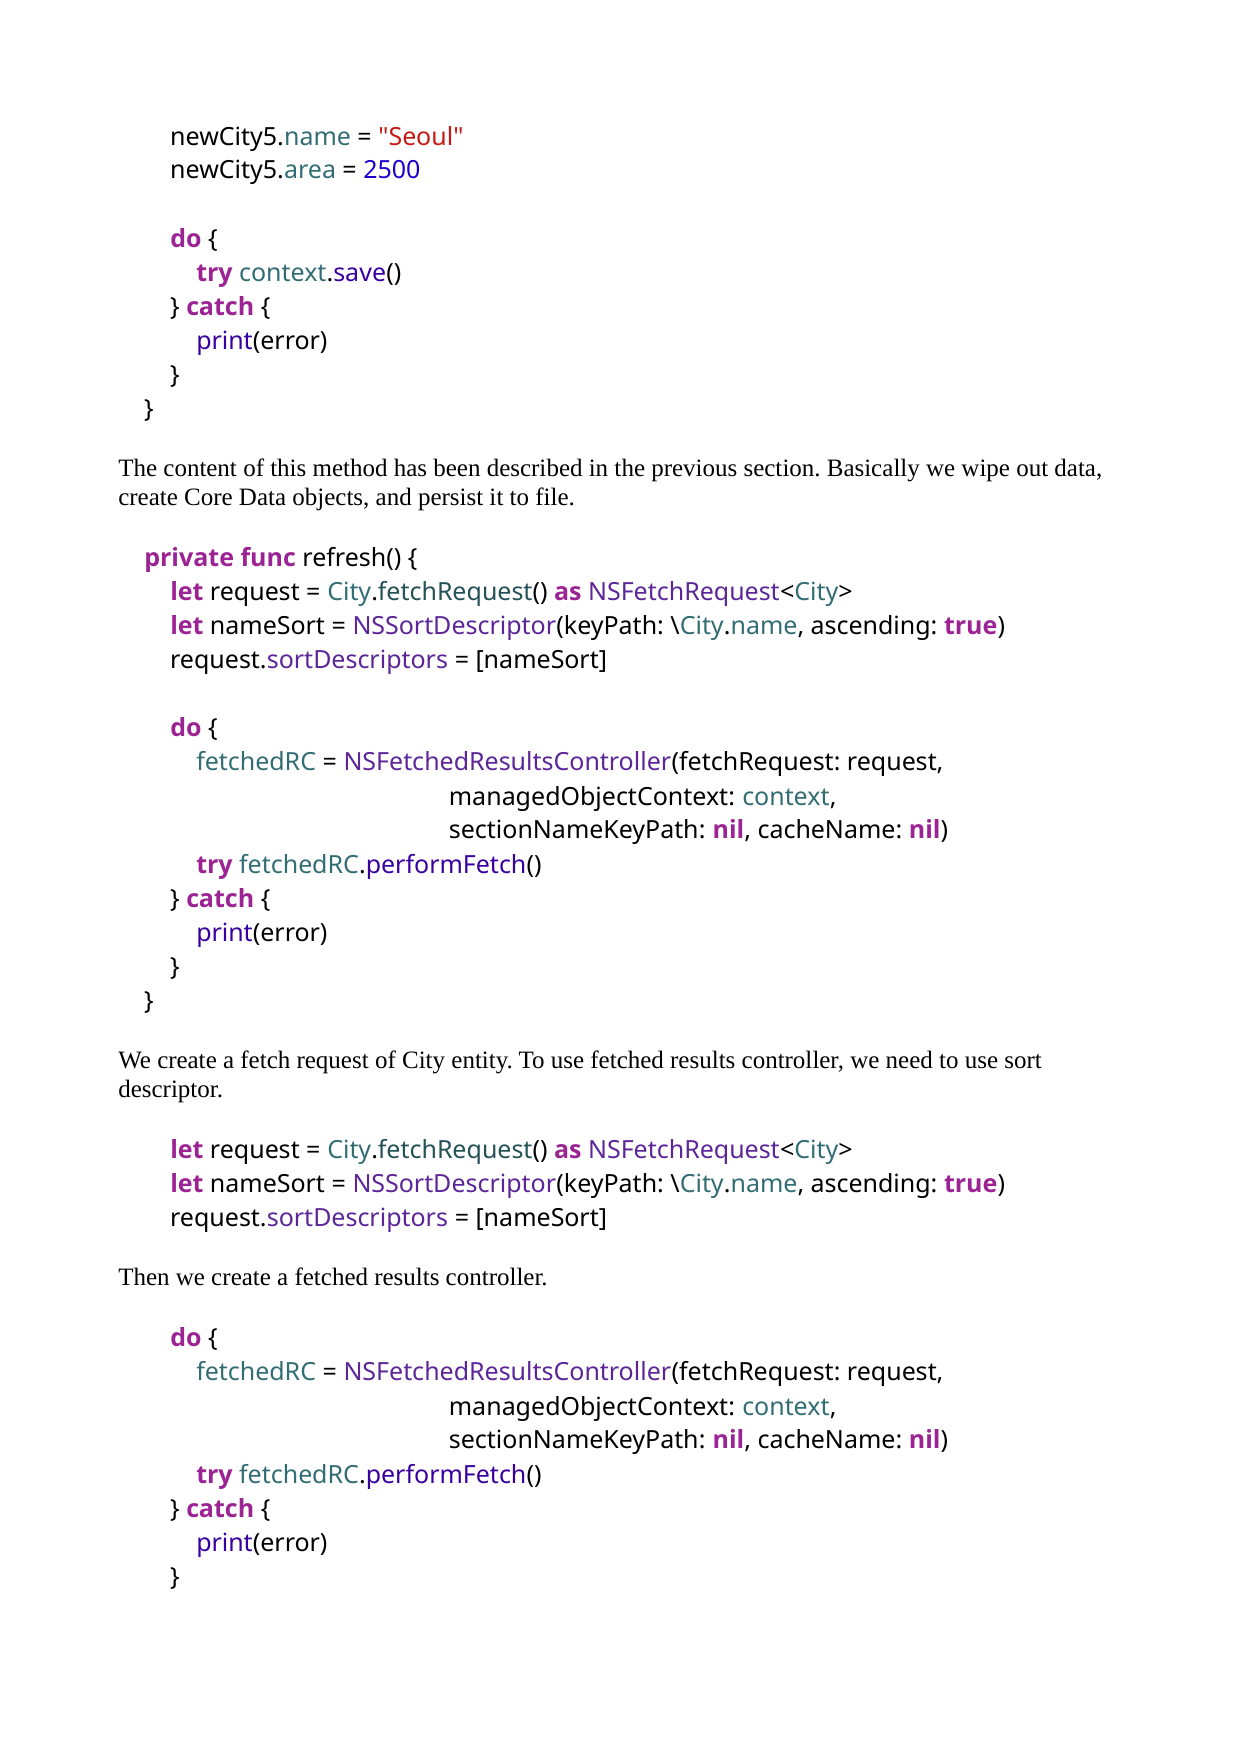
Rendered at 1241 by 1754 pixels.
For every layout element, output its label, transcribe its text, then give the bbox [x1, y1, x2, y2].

text try fetchedRC.performFetch() [118, 846, 1122, 880]
text try context.save() [118, 254, 1122, 288]
text fetchedRC = NSFetchedResultsController(fetchRequest: request, [118, 744, 1122, 778]
text print(error) [118, 1524, 1122, 1558]
text request.sortDescriptors = [nameSort] [118, 1200, 1122, 1234]
text try fetchedRC.performFetch() [118, 1456, 1122, 1490]
text let request = City.fetchRequest() as NSFetchRequest<City> [118, 1132, 1122, 1166]
text request.sortDescriptors = [nameSort] [118, 642, 1122, 676]
text We create a fetch request of City entity. To use fetched results controller, we need to use sort descriptor. [118, 1045, 1122, 1103]
text do { [118, 1320, 1122, 1354]
text The content of this method has been described in the previous section. Basically we wipe out data, create Core Data objects, and persist it to file. [118, 453, 1122, 511]
text } [118, 948, 1122, 982]
text } catch { [118, 880, 1122, 914]
text fetchedRC = NSFetchedResultsController(fetchRequest: request, [118, 1354, 1122, 1388]
text print(error) [118, 322, 1122, 357]
text let nameSort = NSSortDescriptor(keyPath: \City.name, ascending: true) [118, 1166, 1122, 1200]
text managedObjectContext: context, [118, 778, 1122, 812]
text sectionNameKeyPath: nil, cacheName: nil) [118, 812, 1122, 846]
text } [118, 982, 1122, 1017]
text } catch { [118, 288, 1122, 322]
text } catch { [118, 1490, 1122, 1524]
text } [118, 357, 1122, 391]
text Then we create a fetched results controller. [118, 1262, 1122, 1291]
text sectionNameKeyPath: nil, cacheName: nil) [118, 1422, 1122, 1456]
text let request = City.fetchRequest() as NSFetchRequest<City> [118, 574, 1122, 608]
text } [118, 1558, 1122, 1592]
text newCity5.name = "Seoul" [118, 118, 1122, 152]
text print(error) [118, 914, 1122, 948]
text } [118, 391, 1122, 425]
text managedObjectContext: context, [118, 1388, 1122, 1422]
text do { [118, 710, 1122, 744]
text newCity5.area = 2500 [118, 152, 1122, 186]
text private func refresh() { [118, 540, 1122, 574]
text let nameSort = NSSortDescriptor(keyPath: \City.name, ascending: true) [118, 608, 1122, 642]
text do { [118, 220, 1122, 254]
